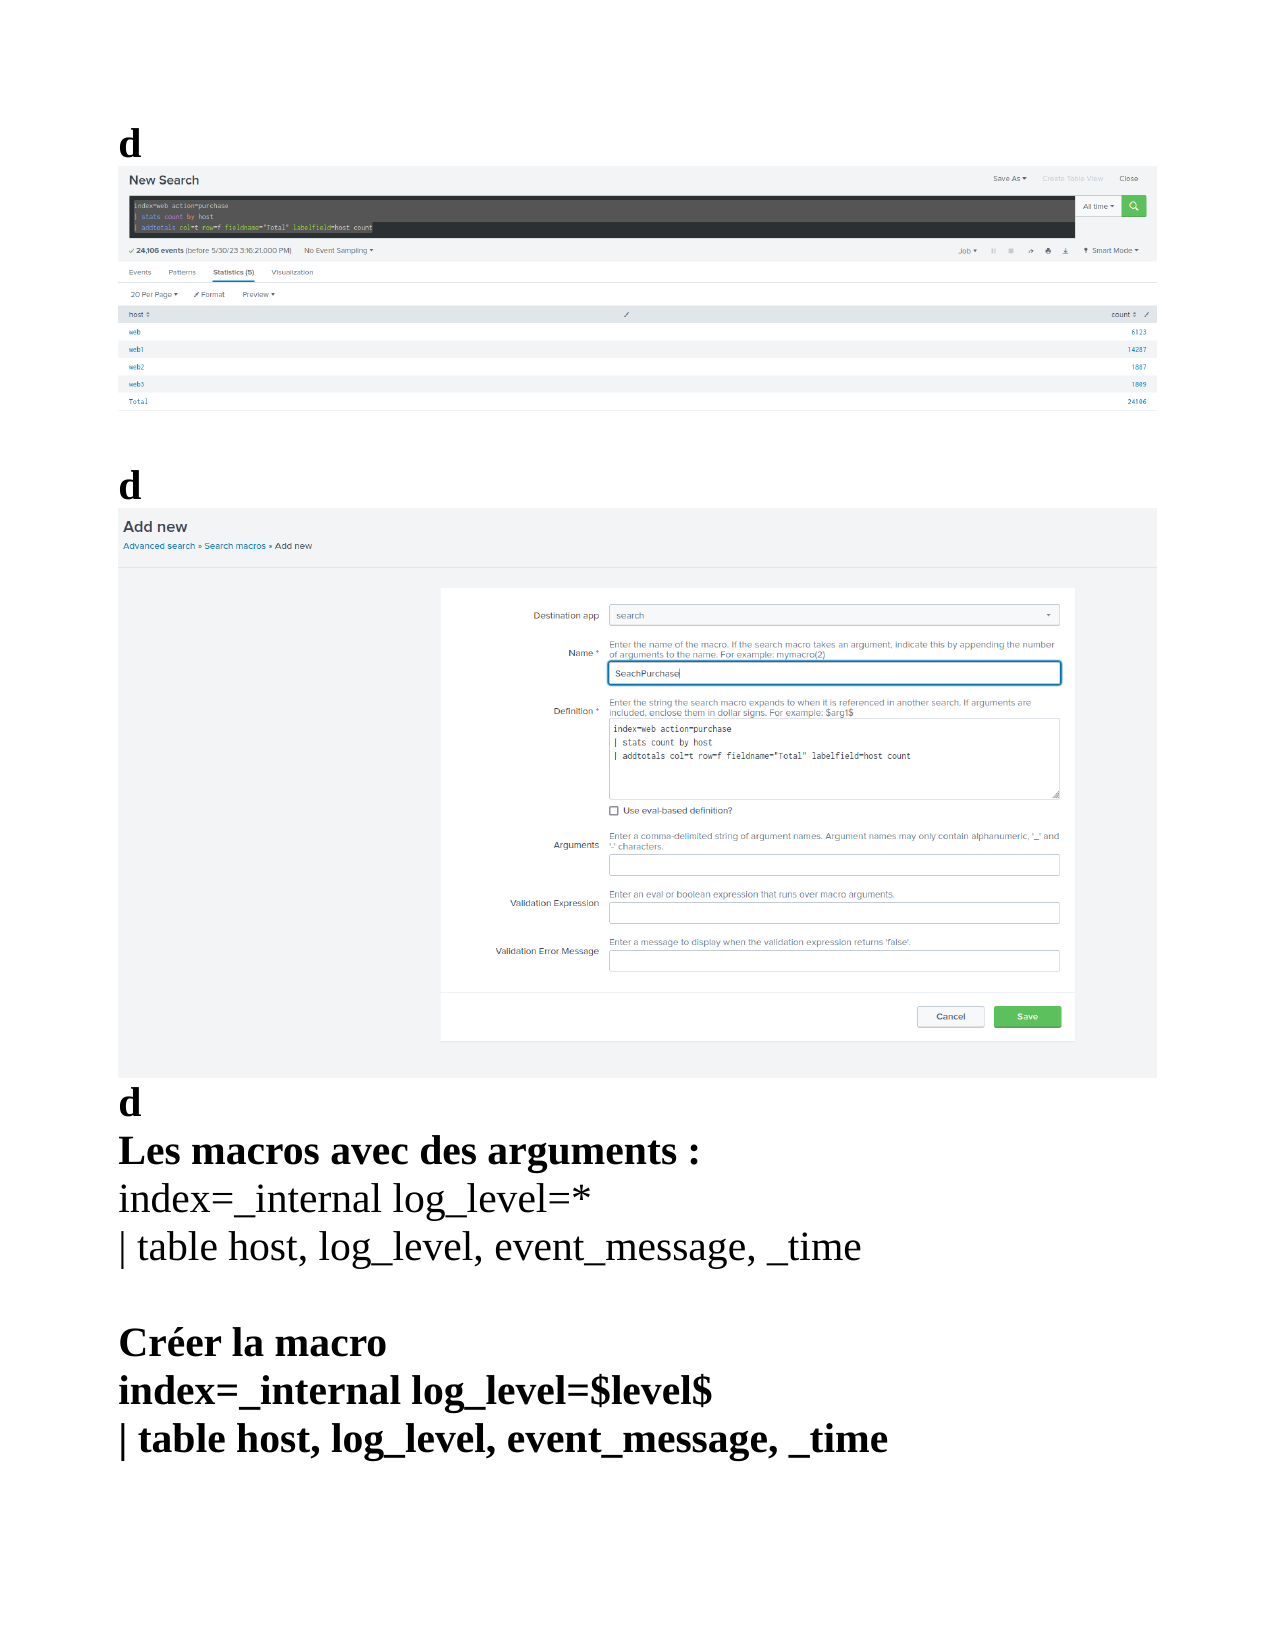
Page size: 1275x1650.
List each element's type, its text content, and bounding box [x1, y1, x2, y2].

picture [118, 166, 1157, 461]
text d [118, 461, 1157, 508]
text | table host, log_level, event_message, _time [118, 1413, 1157, 1461]
picture [118, 508, 1157, 1078]
text Les macros avec des arguments : [118, 1126, 1157, 1174]
text Créer la macro [118, 1317, 1157, 1365]
text index=_internal log_level=* [118, 1174, 1157, 1222]
text d [118, 1078, 1157, 1126]
text d [118, 118, 1157, 166]
text index=_internal log_level=$level$ [118, 1365, 1157, 1413]
text | table host, log_level, event_message, _time [118, 1222, 1157, 1269]
